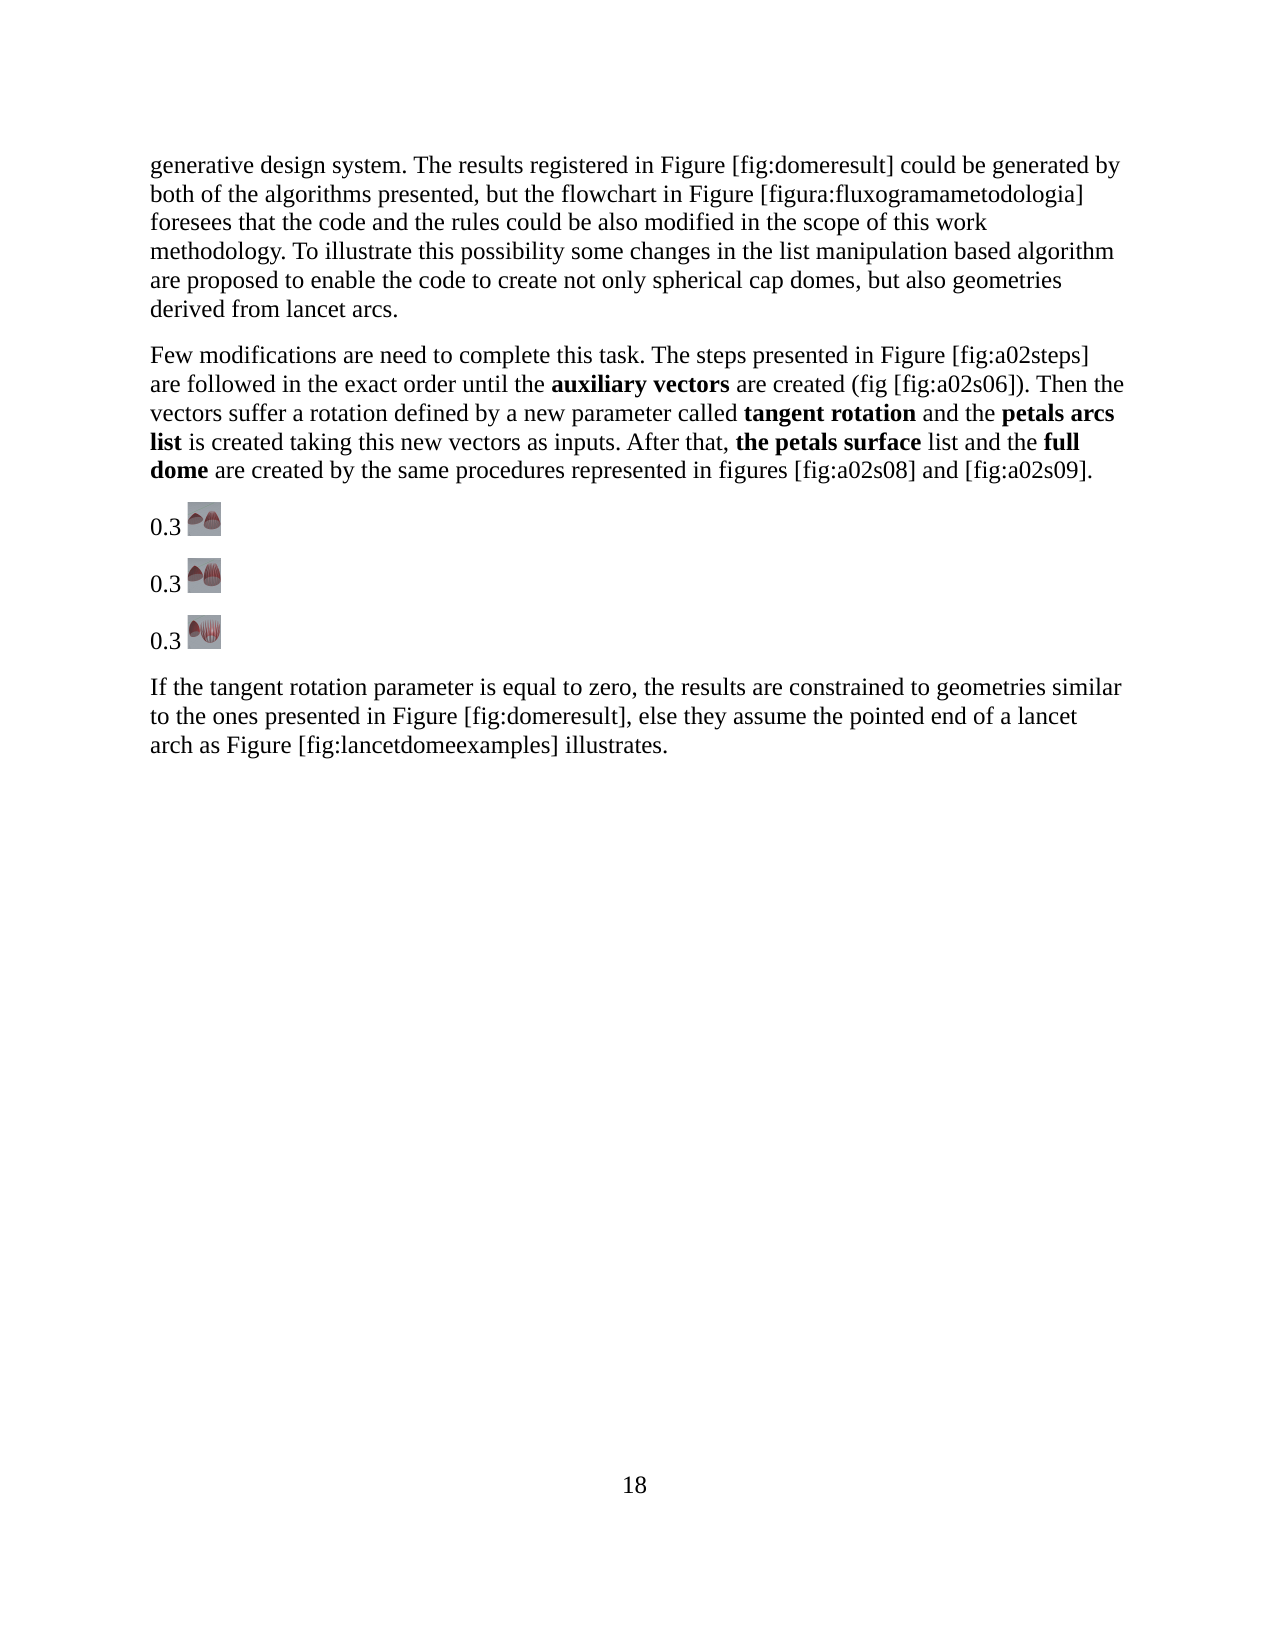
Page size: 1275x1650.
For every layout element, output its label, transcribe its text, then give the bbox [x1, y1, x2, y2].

text Few modifications are need to complete this task. The steps presented in Figure [fig:a02steps] are followed in the exact order until the auxiliary vectors are created (fig [fig:a02s06]). Then the vectors suffer a rotation defined by a new parameter called tangent rotation and the petals arcs list is created taking this new vectors as inputs. After that, the petals surface list and the full dome are created by the same procedures represented in figures [fig:a02s08] and [fig:a02s09]. [150, 340, 1125, 484]
picture [187, 502, 221, 536]
text 0.3 [150, 502, 1125, 541]
text 0.3 [150, 616, 1125, 654]
text 0.3 [150, 559, 1125, 598]
picture [187, 615, 221, 649]
text If the tangent rotation parameter is equal to zero, the results are constrained to geometries similar to the ones presented in Figure [fig:domeresult], else they assume the pointed end of a lancet arch as Figure [fig:lancetdomeexamples] illustrates. [150, 672, 1125, 759]
picture [187, 558, 221, 593]
text generative design system. The results registered in Figure [fig:domeresult] could be generated by both of the algorithms presented, but the flowchart in Figure [figura:fluxogramametodologia] foresees that the code and the rules could be also modified in the scope of this work methodology. To illustrate this possibility some changes in the list manipulation based algorithm are proposed to enable the code to create not only spherical cap domes, but also geometries derived from lancet arcs. [150, 150, 1125, 322]
